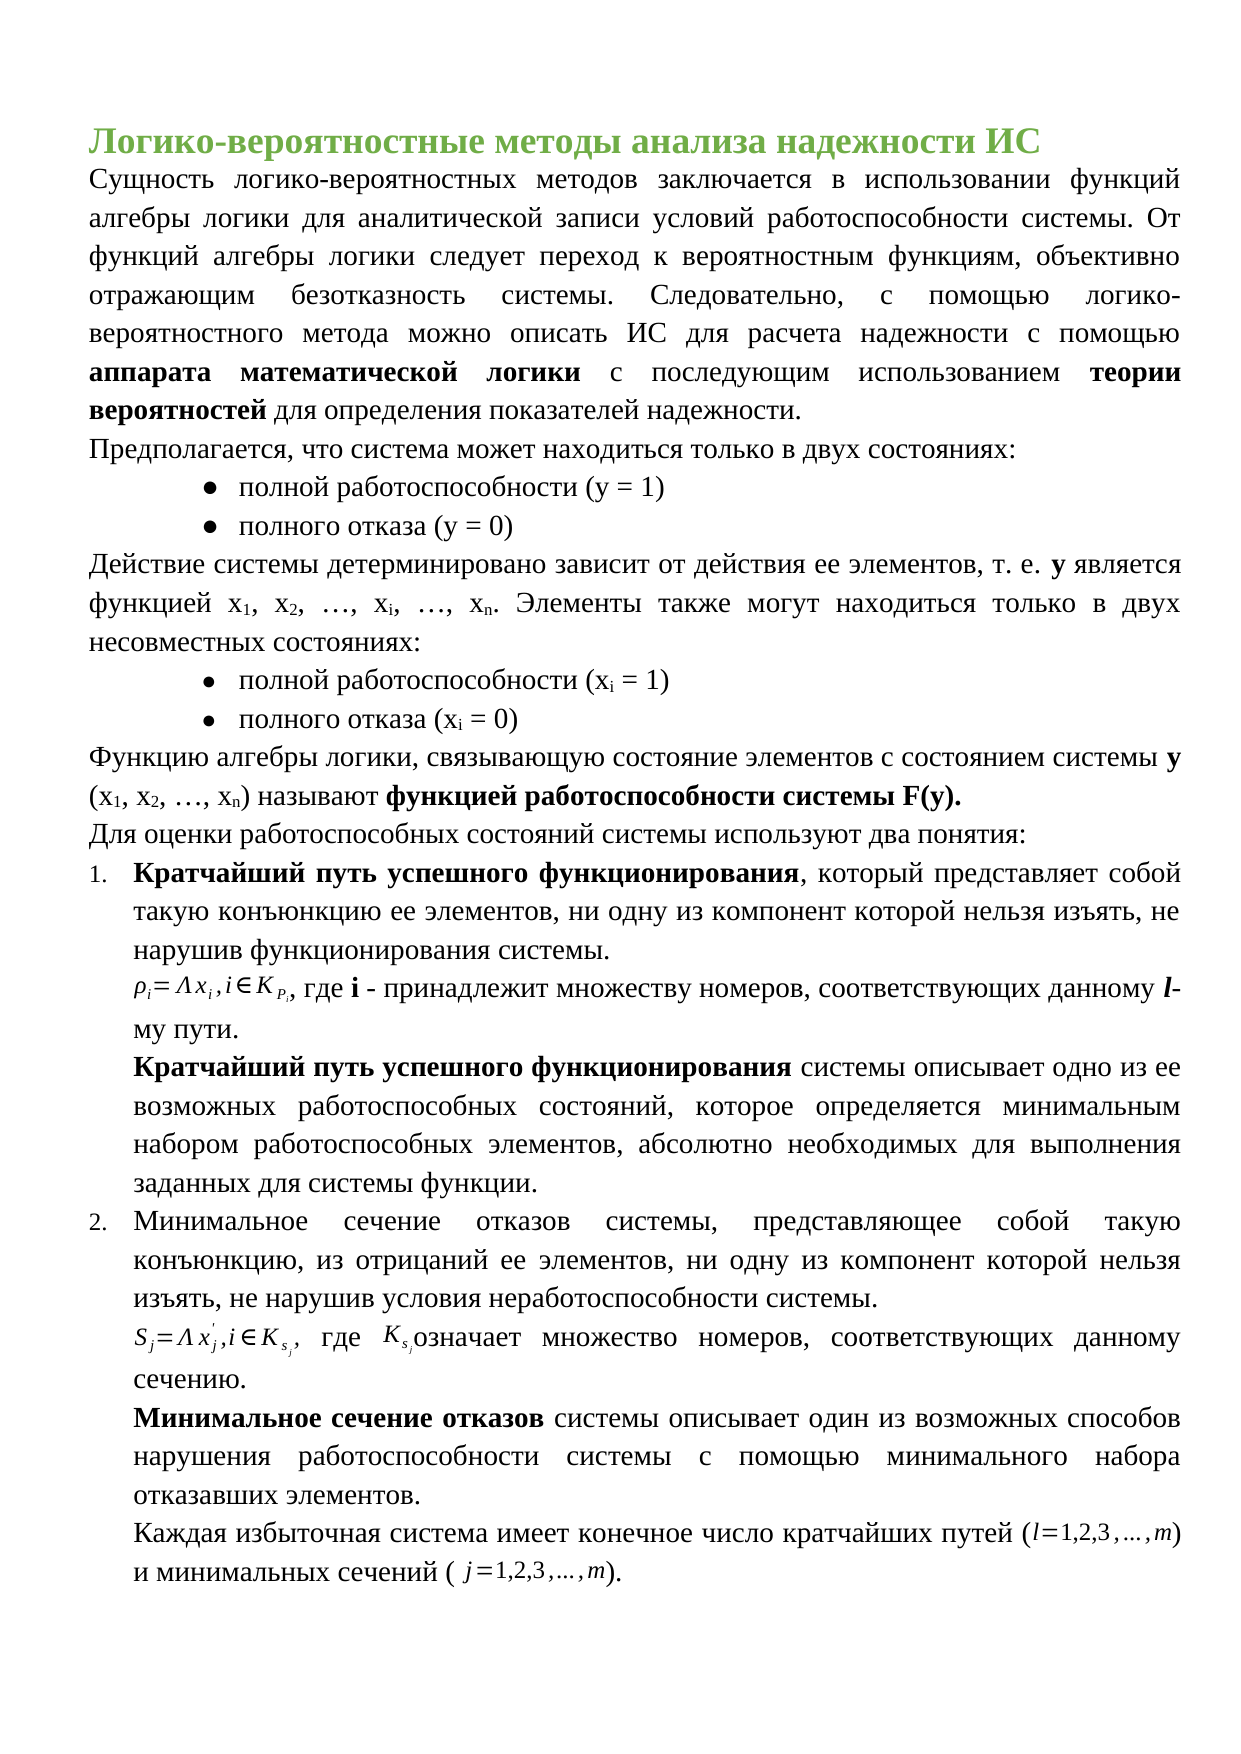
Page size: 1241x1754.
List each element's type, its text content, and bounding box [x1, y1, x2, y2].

text Каждая избыточная система имеет конечное число кратчайших путей () и минимальных сечений ( ). [133, 1515, 1181, 1587]
text где означает множество номеров, соответствующих данному сечению. [133, 1319, 1181, 1395]
list полного отказа (y = 0) [201, 508, 1181, 542]
text Логико-вероятностные методы анализа надежности ИС [89, 118, 1181, 161]
list полной работоспособности (xi = 1) [201, 662, 1181, 696]
text Функцию алгебры логики, связывающую состояние элементов с состоянием системы y (x1, x2, …, xn) называют функцией работоспособности системы F(y). [89, 739, 1181, 811]
text Минимальное сечение отказов системы описывает один из возможных способов нарушения работоспособности системы с помощью минимального набора отказавших элементов. [133, 1400, 1181, 1510]
text Действие системы детерминировано зависит от действия ее элементов, т. е. y является функцией x1, x2, …, xi, …, xn. Элементы также могут находиться только в двух несовместных состояниях: [89, 547, 1181, 657]
list Кратчайший путь успешного функционирования, который представляет собой такую конъюнкцию ее элементов, ни одну из компонент которой нельзя изъять, не нарушив функционирования системы. [89, 855, 1181, 966]
text Кратчайший путь успешного функционирования системы описывает одно из ее возможных работоспособных состояний, которое определяется минимальным набором работоспособных элементов, абсолютно необходимых для выполнения заданных для системы функции. [89, 1049, 1181, 1198]
list Минимальное сечение отказов системы, представляющее собой такую конъюнкцию, из отрицаний ее элементов, ни одну из компонент которой нельзя изъять, не нарушив условия неработоспособности системы. [89, 1203, 1181, 1314]
list полной работоспособности (y = 1) [201, 469, 1181, 503]
text Для оценки работоспособных состояний системы используют два понятия: [89, 816, 1181, 850]
text Сущность логико-вероятностных методов заключается в использовании функций алгебры логики для аналитической записи условий работоспособности системы. От функций алгебры логики следует переход к вероятностным функциям, объективно отражающим безотказность системы. Следовательно, с помощью логико-вероятностного метода можно описать ИС для расчета надежности с помощью аппарата математической логики с последующим использованием теории вероятностей для определения показателей надежности. [89, 161, 1181, 426]
text Предполагается, что система может находиться только в двух состояниях: [89, 431, 1181, 464]
text , где i - принадлежит множеству номеров, соответствующих данному l-му пути. [133, 971, 1181, 1044]
list полного отказа (xi = 0) [201, 701, 1181, 734]
